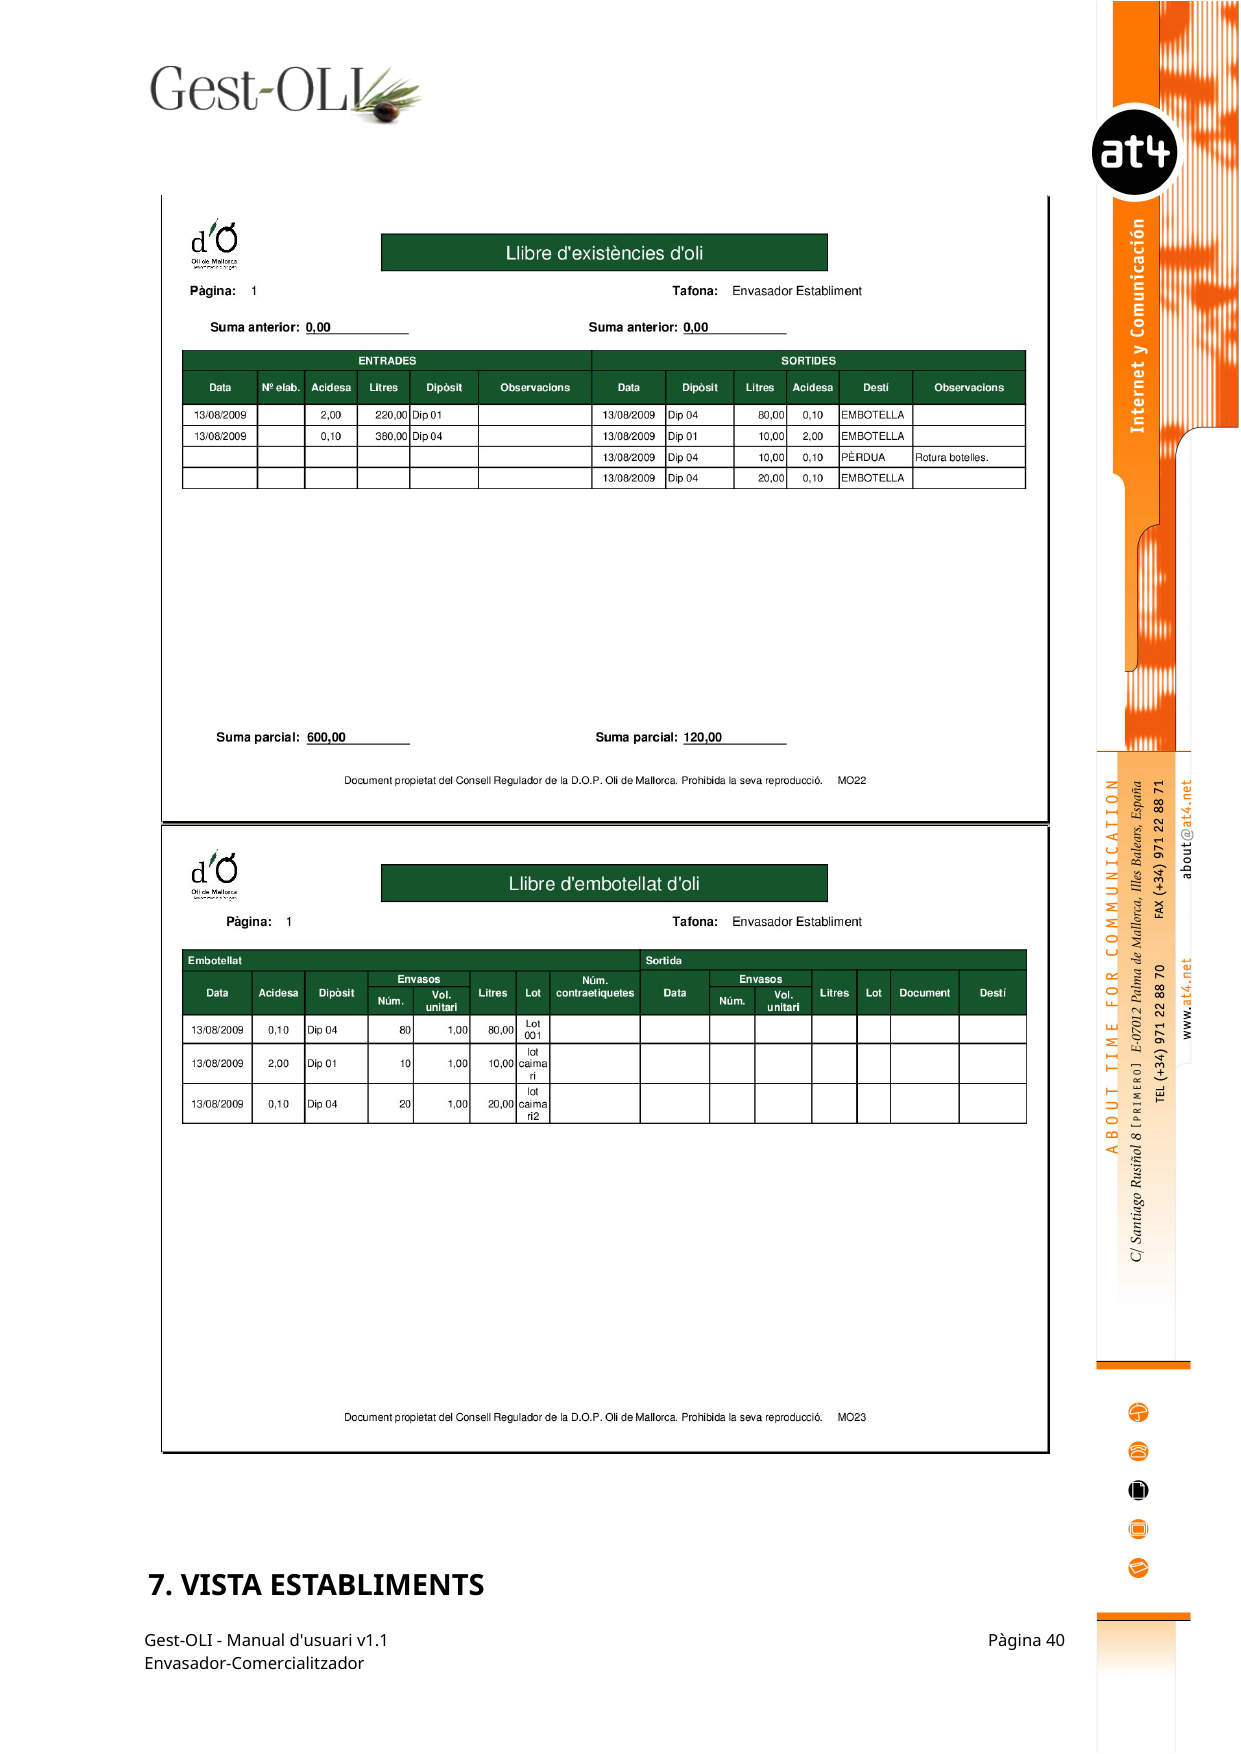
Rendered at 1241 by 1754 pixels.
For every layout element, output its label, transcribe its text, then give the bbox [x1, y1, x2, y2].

picture [1085, 1, 1239, 1753]
picture [160, 195, 1050, 1454]
subtitle 7. VISTA ESTABLIMENTS [133, 1564, 1078, 1604]
picture [149, 66, 423, 126]
